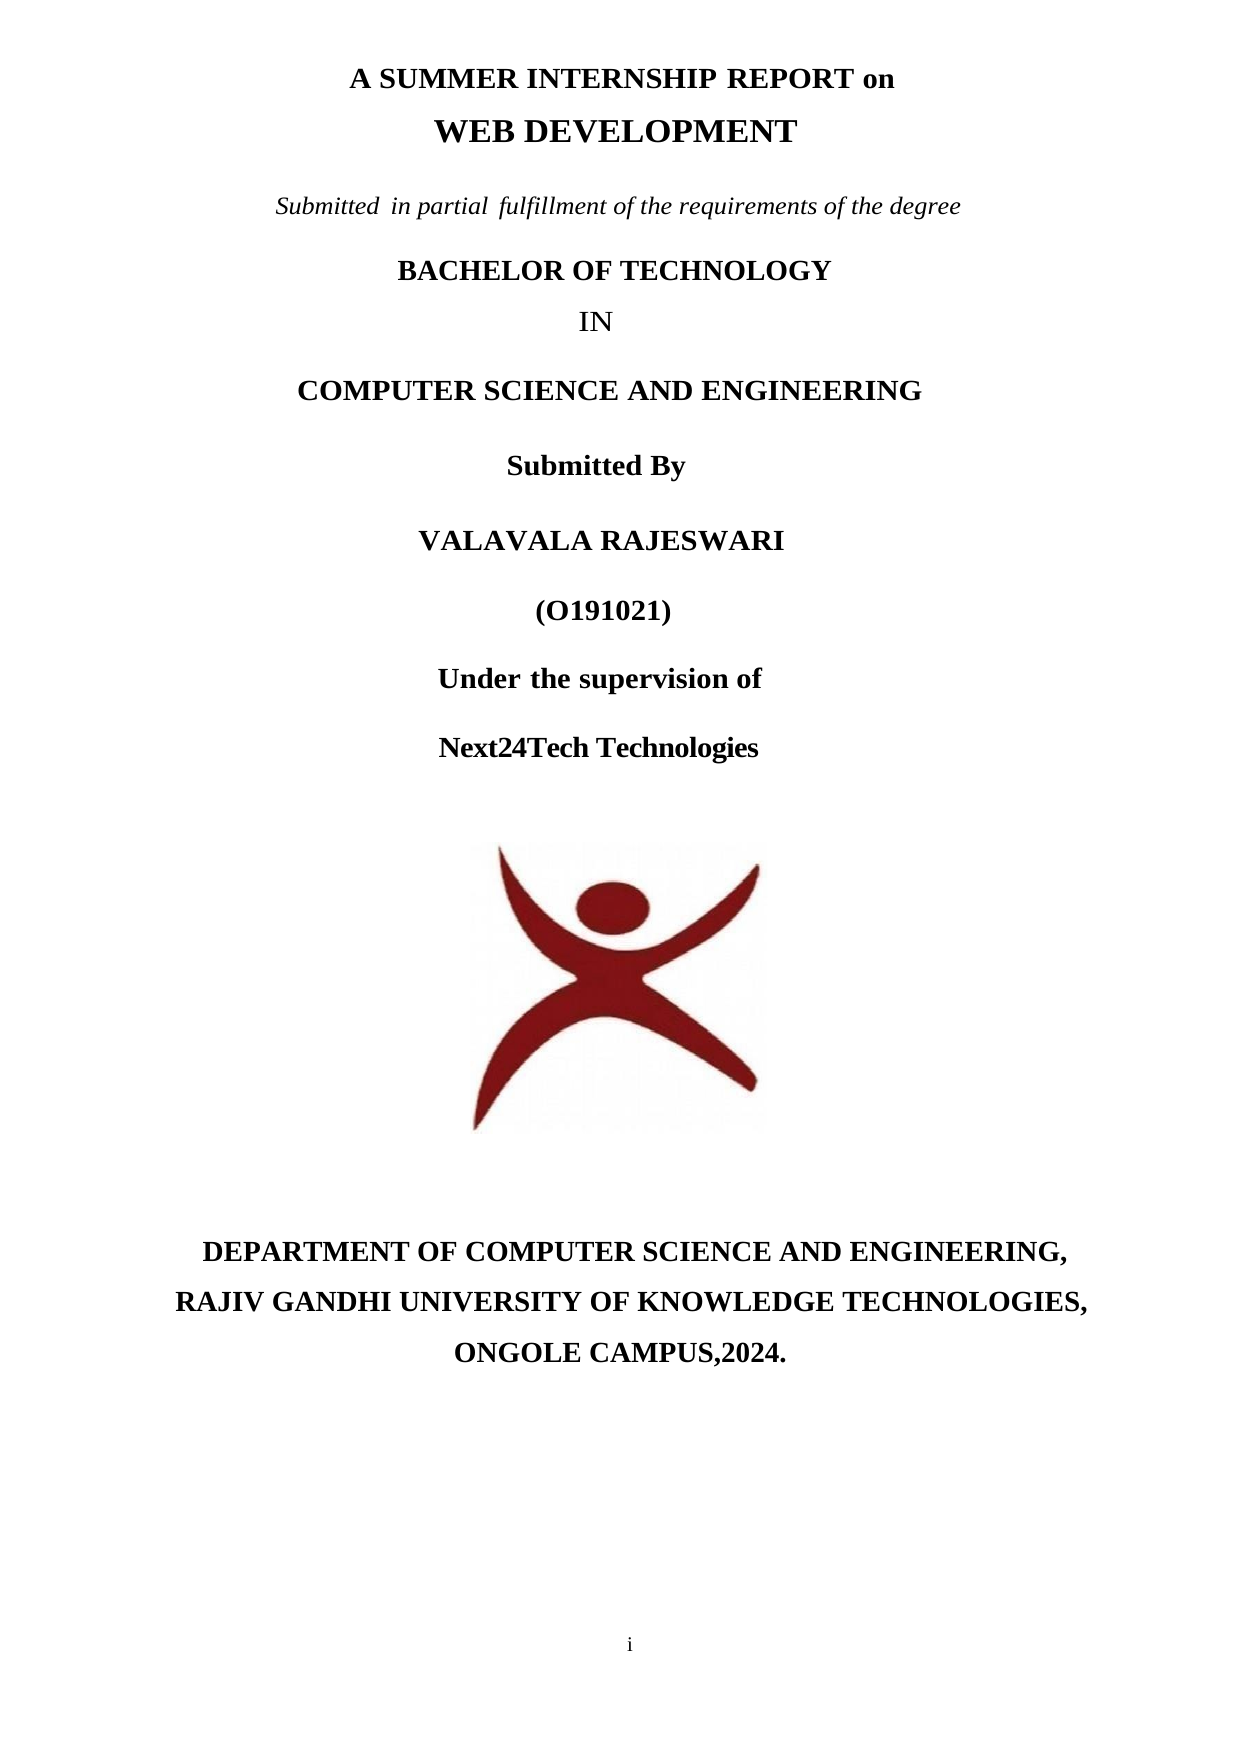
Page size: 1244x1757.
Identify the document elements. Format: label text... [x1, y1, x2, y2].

subtitle (O191021) [200, 598, 1006, 626]
text A SUMMER INTERNSHIP REPORT on [222, 61, 1022, 95]
text Submitted in partial fulfillment of the requirements of the degree [101, 191, 1006, 220]
subtitle WEB DEVELOPMENT [199, 111, 1006, 149]
subtitle COMPUTER SCIENCE AND ENGINEERING [101, 373, 1019, 407]
text IN [186, 304, 1006, 337]
text Under the supervision of [101, 661, 768, 694]
text Submitted By [101, 448, 807, 482]
text Next24Tech Technologies [101, 731, 768, 764]
text VALAVALA RAJESWARI [101, 523, 807, 557]
text ONGOLE CAMPUS,2024. [222, 1335, 1018, 1368]
text BACHELOR OF TECHNOLOGY [194, 253, 1006, 287]
subtitle RAJIV GANDHI UNIVERSITY OF KNOWLEDGE TECHNOLOGIES, [101, 1284, 1096, 1318]
subtitle DEPARTMENT OF COMPUTER SCIENCE AND ENGINEERING, [101, 1234, 1096, 1267]
picture [470, 842, 768, 1134]
